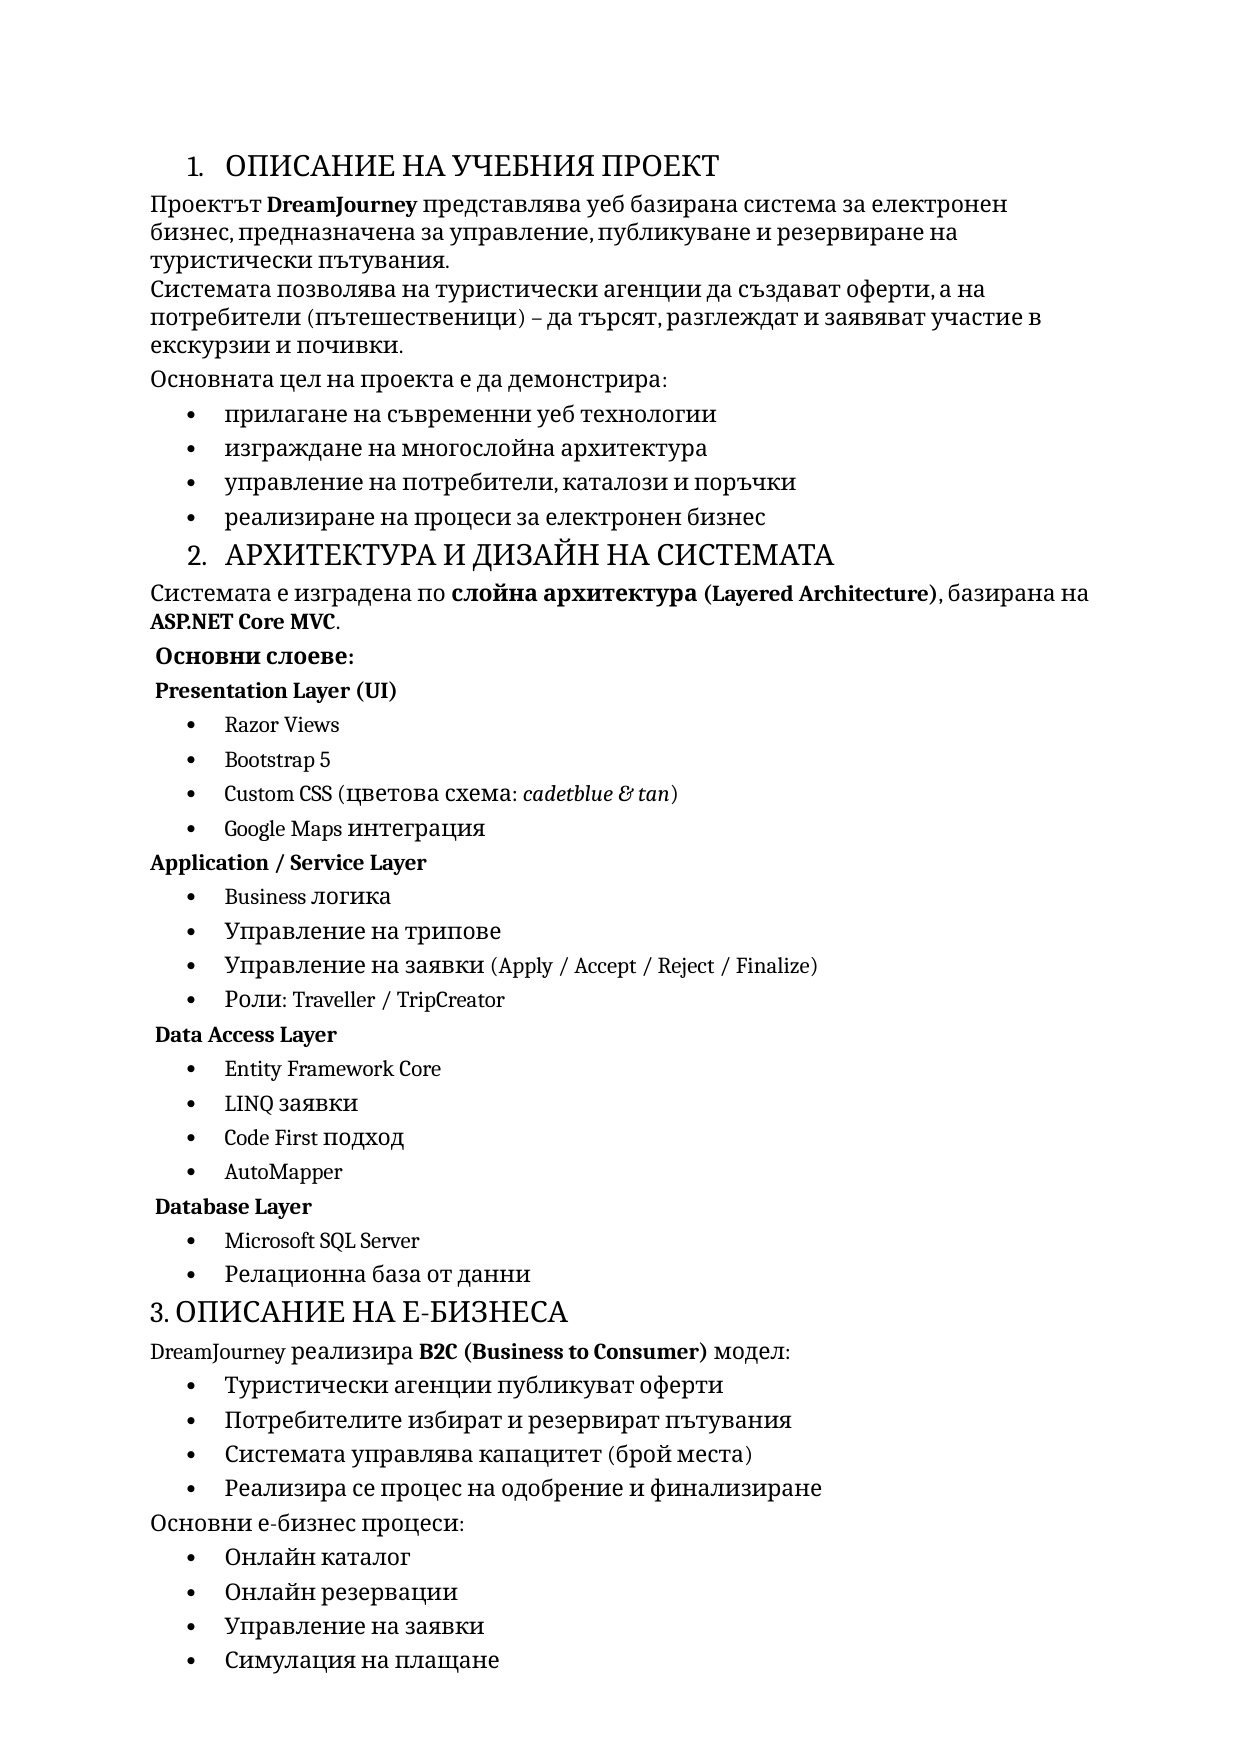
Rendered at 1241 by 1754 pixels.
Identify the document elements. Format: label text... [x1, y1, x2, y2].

text DreamJourney реализира B2C (Business to Consumer) модел: [150, 1339, 1090, 1365]
list Google Maps интеграция [187, 815, 1090, 842]
text Основни слоеве: [150, 643, 1090, 670]
list Онлайн резервации [187, 1579, 1090, 1606]
text Presentation Layer (UI) [150, 678, 1090, 704]
list Управление на трипове [187, 918, 1090, 945]
list Entity Framework Core [187, 1056, 1090, 1082]
list Code First подход [187, 1125, 1090, 1151]
list AutoMapper [187, 1159, 1090, 1186]
subtitle АРХИТЕКТУРА И ДИЗАЙН НА СИСТЕМАТА [187, 539, 1090, 572]
list Business логика [187, 884, 1090, 911]
text Проектът DreamJourney представлява уеб базирана система за електронен бизнес, предназначена за управление, публикуване и резервиране на туристически пътувания. Системата позволява на туристически агенции да създават оферти, а на потребители (пътешественици) – да търсят, разглеждат и заявяват участие в екскурзии и почивки. [150, 192, 1090, 359]
list управление на потребители, каталози и поръчки [187, 470, 1090, 497]
list реализиране на процеси за електронен бизнес [187, 504, 1090, 531]
list Релационна база от данни [187, 1262, 1090, 1289]
list Razor Views [187, 712, 1090, 739]
list прилагане на съвременни уеб технологии [187, 401, 1090, 428]
list Реализира се процес на одобрение и финализиране [187, 1476, 1090, 1503]
list Custom CSS (цветова схема: cadetblue & tan) [187, 781, 1090, 807]
list Microsoft SQL Server [187, 1228, 1090, 1254]
subtitle ОПИСАНИЕ НА УЧЕБНИЯ ПРОЕКТ [187, 150, 1090, 183]
list LINQ заявки [187, 1090, 1090, 1117]
list Симулация на плащане [187, 1648, 1090, 1674]
text Data Access Layer [150, 1022, 1090, 1048]
list Управление на заявки [187, 1614, 1090, 1640]
subtitle 3. ОПИСАНИЕ НА Е-БИЗНЕСА [150, 1297, 1090, 1330]
text Application / Service Layer [150, 850, 1090, 876]
text Системата е изградена по слойна архитектура (Layered Architecture), базирана на ASP.NET Core MVC. [150, 581, 1090, 636]
list Управление на заявки (Apply / Accept / Reject / Finalize) [187, 953, 1090, 979]
list Онлайн каталог [187, 1545, 1090, 1571]
list Потребителите избират и резервират пътувания [187, 1407, 1090, 1434]
list Роли: Traveller / TripCreator [187, 987, 1090, 1014]
list Bootstrap 5 [187, 747, 1090, 773]
list Системата управлява капацитет (брой места) [187, 1442, 1090, 1468]
text Database Layer [150, 1193, 1090, 1220]
list Туристически агенции публикуват оферти [187, 1373, 1090, 1399]
list изграждане на многослойна архитектура [187, 436, 1090, 462]
text Основни е-бизнес процеси: [150, 1511, 1090, 1537]
text Основната цел на проекта е да демонстрира: [150, 367, 1090, 393]
